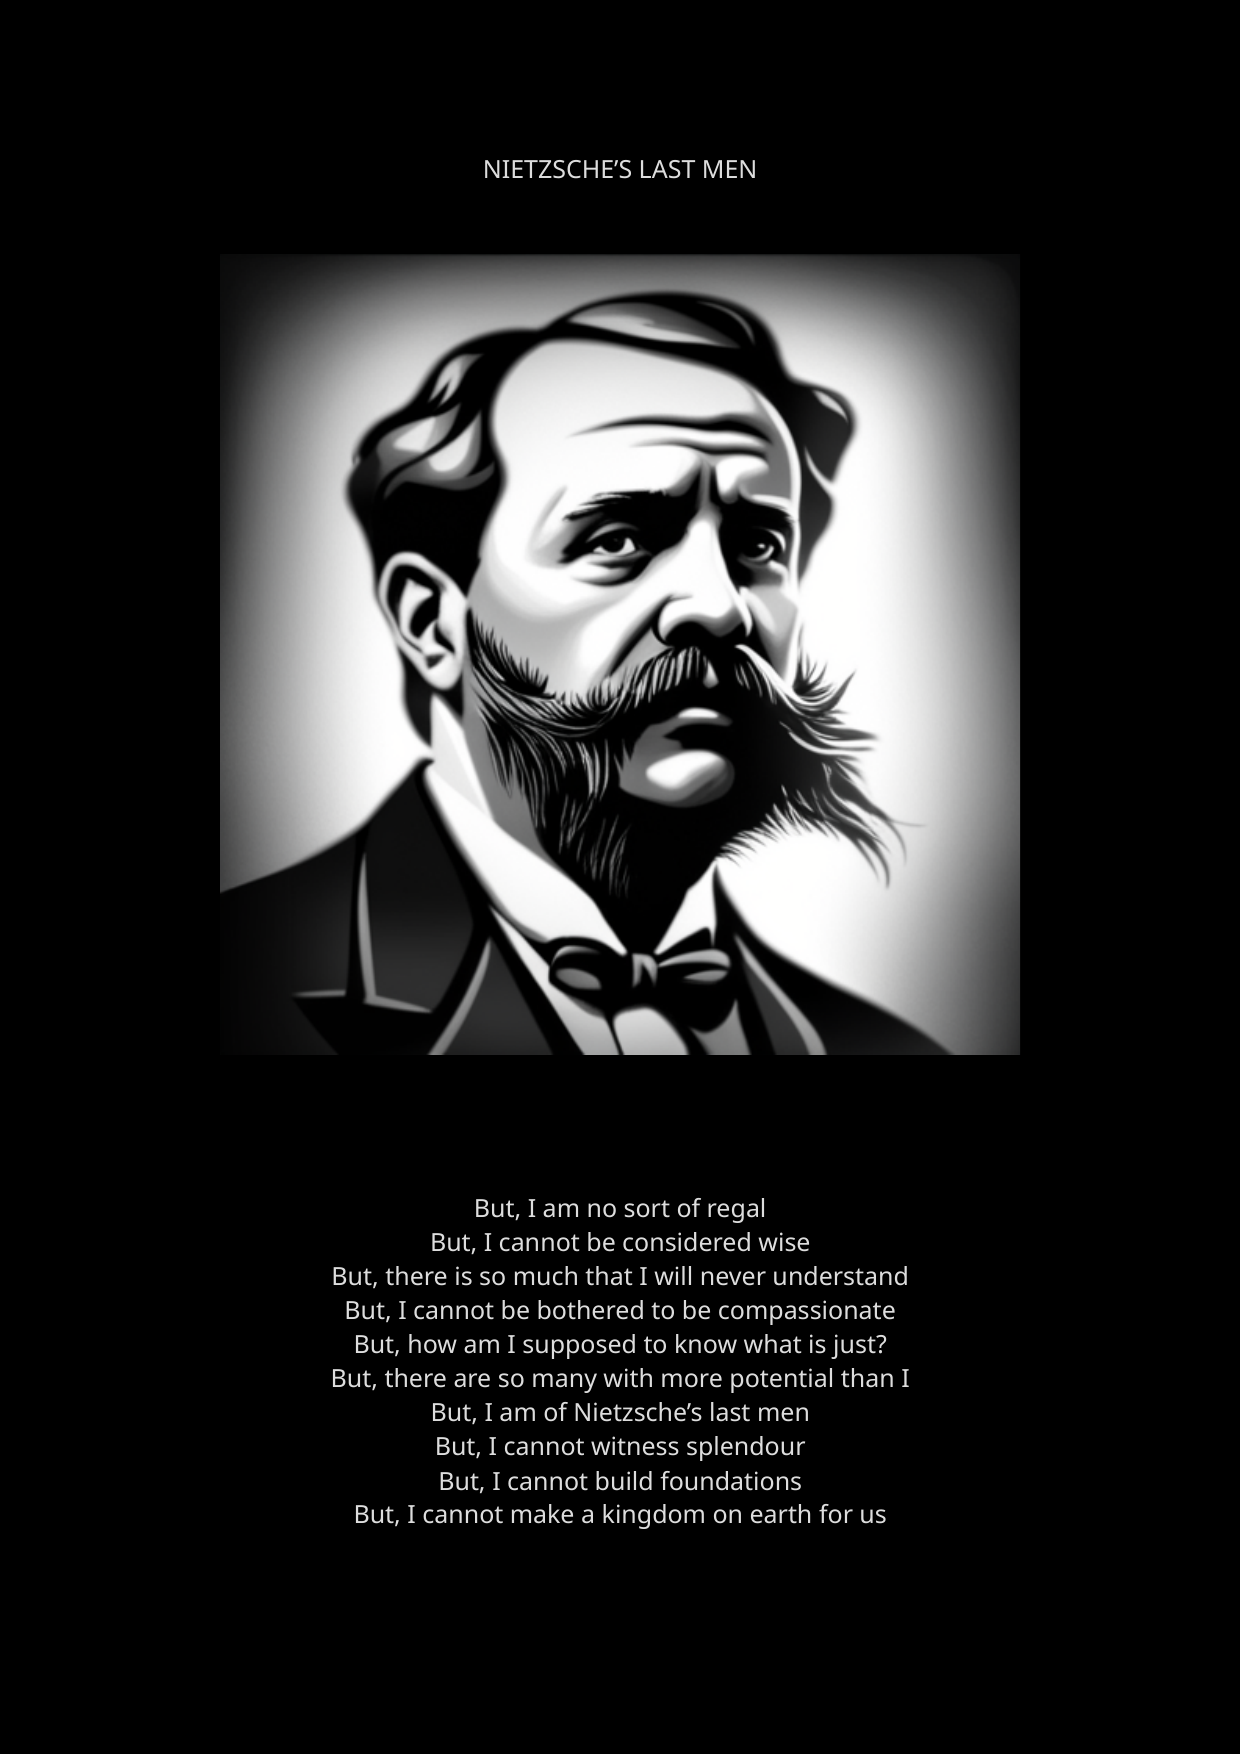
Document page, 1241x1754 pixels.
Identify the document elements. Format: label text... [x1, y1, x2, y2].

text But, I cannot make a kingdom on earth for us [118, 1497, 1122, 1531]
text But, I am no sort of regal [118, 1191, 1122, 1225]
text But, how am I supposed to know what is just? [118, 1327, 1122, 1361]
text NIETZSCHE’S LAST MEN [118, 152, 1122, 186]
text But, there are so many with more potential than I [118, 1361, 1122, 1395]
picture [220, 254, 1020, 1055]
text But, I cannot be considered wise [118, 1225, 1122, 1259]
text But, I cannot build foundations [118, 1463, 1122, 1497]
text But, I cannot witness splendour [118, 1429, 1122, 1463]
text But, I cannot be bothered to be compassionate [118, 1293, 1122, 1327]
text But, there is so much that I will never understand [118, 1259, 1122, 1293]
text But, I am of Nietzsche’s last men [118, 1395, 1122, 1429]
